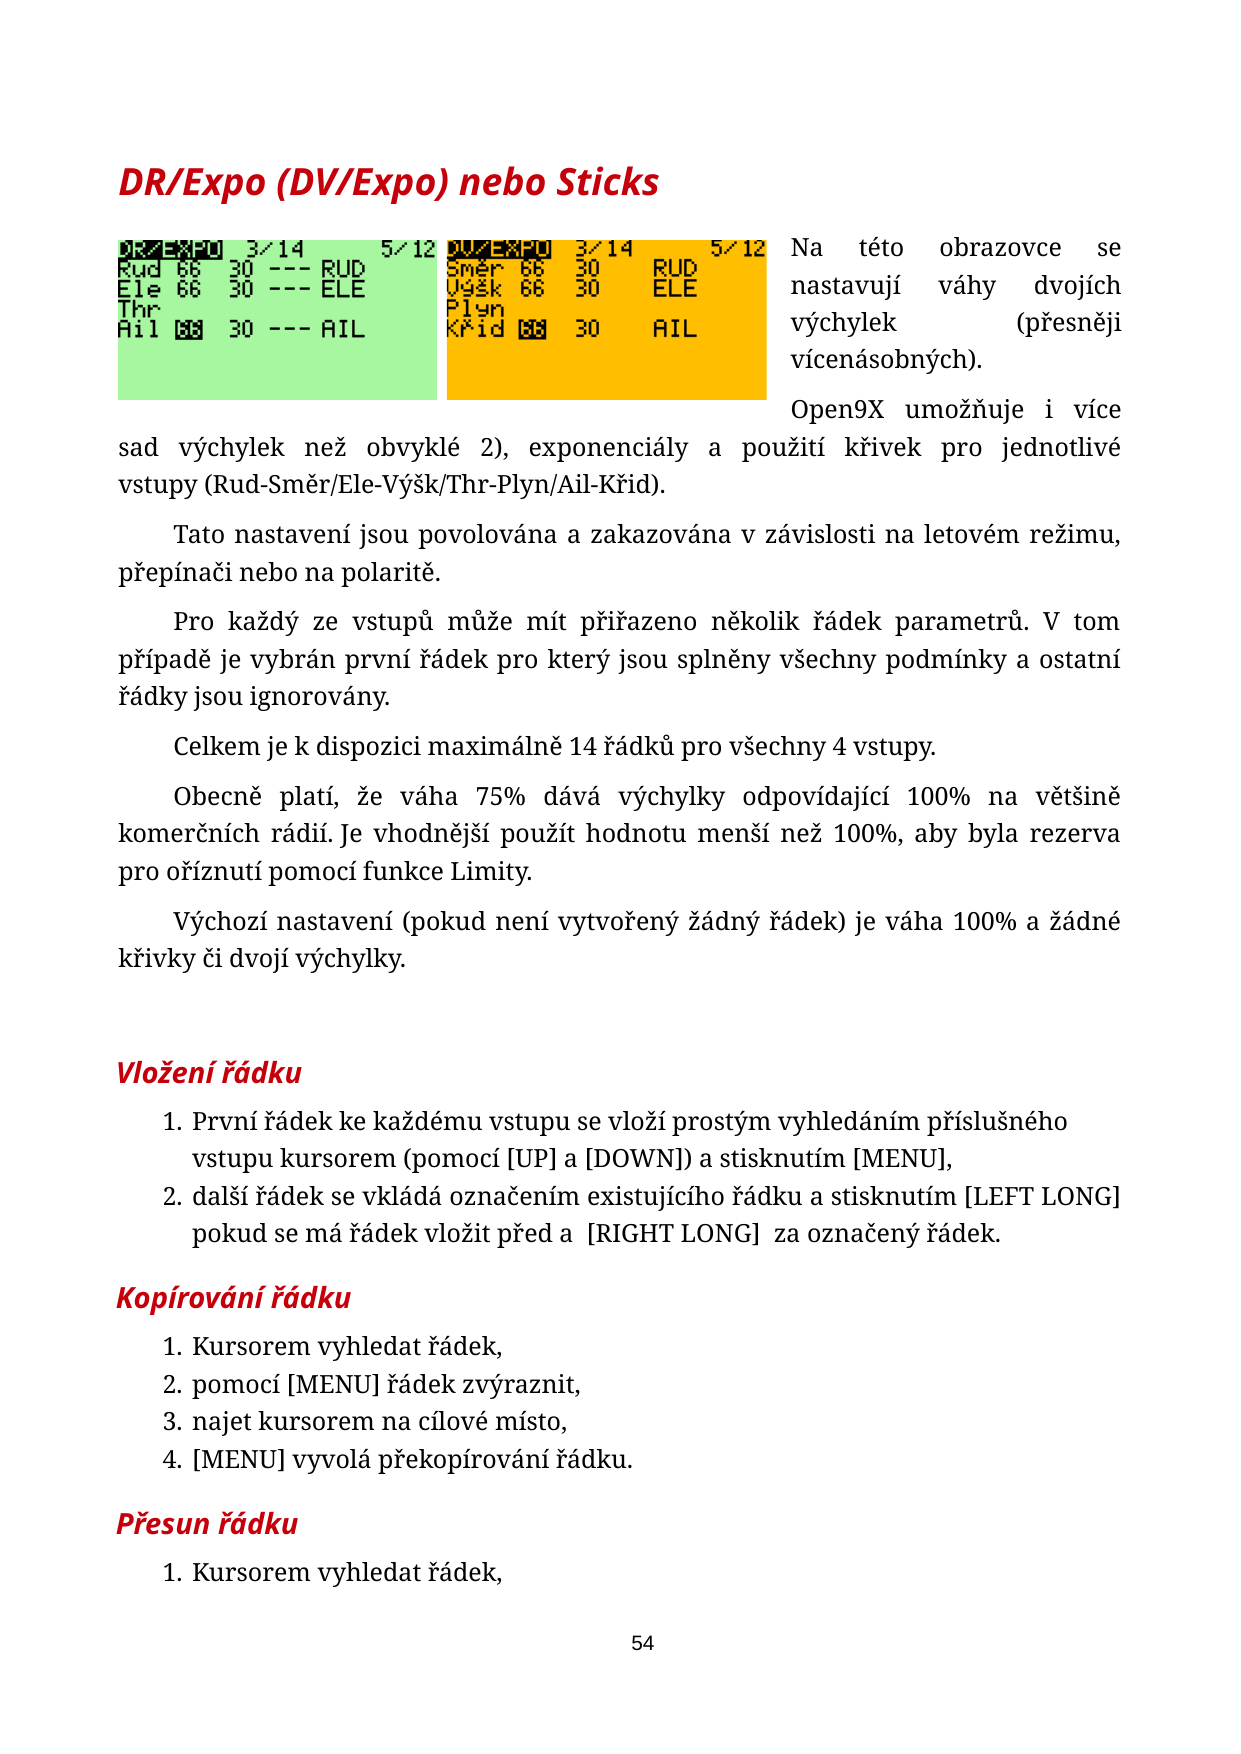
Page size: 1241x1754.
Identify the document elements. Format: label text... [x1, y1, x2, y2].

text Na této obrazovce se nastavu­jí váhy dvojích výchylek (přesněji vícenásobných). [118, 230, 1122, 376]
text Pro každý ze vstupů může mít přiřazeno několik řádek parametrů. V tom případě je vy­brán první řádek pro který jsou splněny všechny podmínky a ostatní řádky jsou ignorová­ny. [118, 604, 1122, 713]
text Výchozí nastavení (pokud není vytvořený žádný řádek) je váha 100% a žádné křivky či dvojí výchylky. [118, 903, 1122, 975]
text Open9X umožňuje i více sad výchylek než obvyklé 2), ex­ponenciály a použití křivek pro jednotlivé vstupy (Rud-Směr/Ele-Výšk/Thr-Plyn/Ail-Křid). [118, 392, 1122, 501]
text Tato nastavení jsou povolována a zakazována v závislosti na letovém režimu, přepínači nebo na polaritě. [118, 517, 1122, 588]
picture [446, 240, 767, 400]
subtitle Vložení řádku [116, 1052, 1122, 1092]
text Obecně platí, že váha 75% dává výchylky odpovídající 100% na většině komerčních rádií. Je vhodnější použít hodnotu menší než 100%, aby byla rezerva pro oříznutí pomocí funkce Limity. [118, 779, 1122, 887]
picture [118, 240, 437, 400]
list pomocí [MENU] řádek zvýraznit, [162, 1366, 1122, 1401]
list Kursorem vyhledat řádek, [162, 1554, 1122, 1588]
list První řádek ke každému vstupu se vloží prostým vyhledáním příslušného vstupu kursorem (pomocí [UP] a [DOWN]) a stisknutím [MENU], [162, 1104, 1122, 1175]
list [MENU] vyvolá překopírování řádku. [162, 1441, 1122, 1475]
list najet kursorem na cílové místo, [162, 1404, 1122, 1438]
list Kursorem vyhledat řádek, [162, 1329, 1122, 1363]
list další řádek se vkládá označením existujícího řádku a stisknutím [LEFT LONG] pokud se má řádek vložit před a [RIGHT LONG] za označený řádek. [162, 1178, 1122, 1250]
text Celkem je k dispozici maximálně 14 řádků pro všechny 4 vstupy. [118, 729, 1122, 763]
subtitle Kopírování řádku [116, 1278, 1122, 1317]
subtitle Přesun řádku [116, 1503, 1122, 1543]
subtitle DR/Expo (DV/Expo) nebo Sticks [118, 155, 1122, 206]
